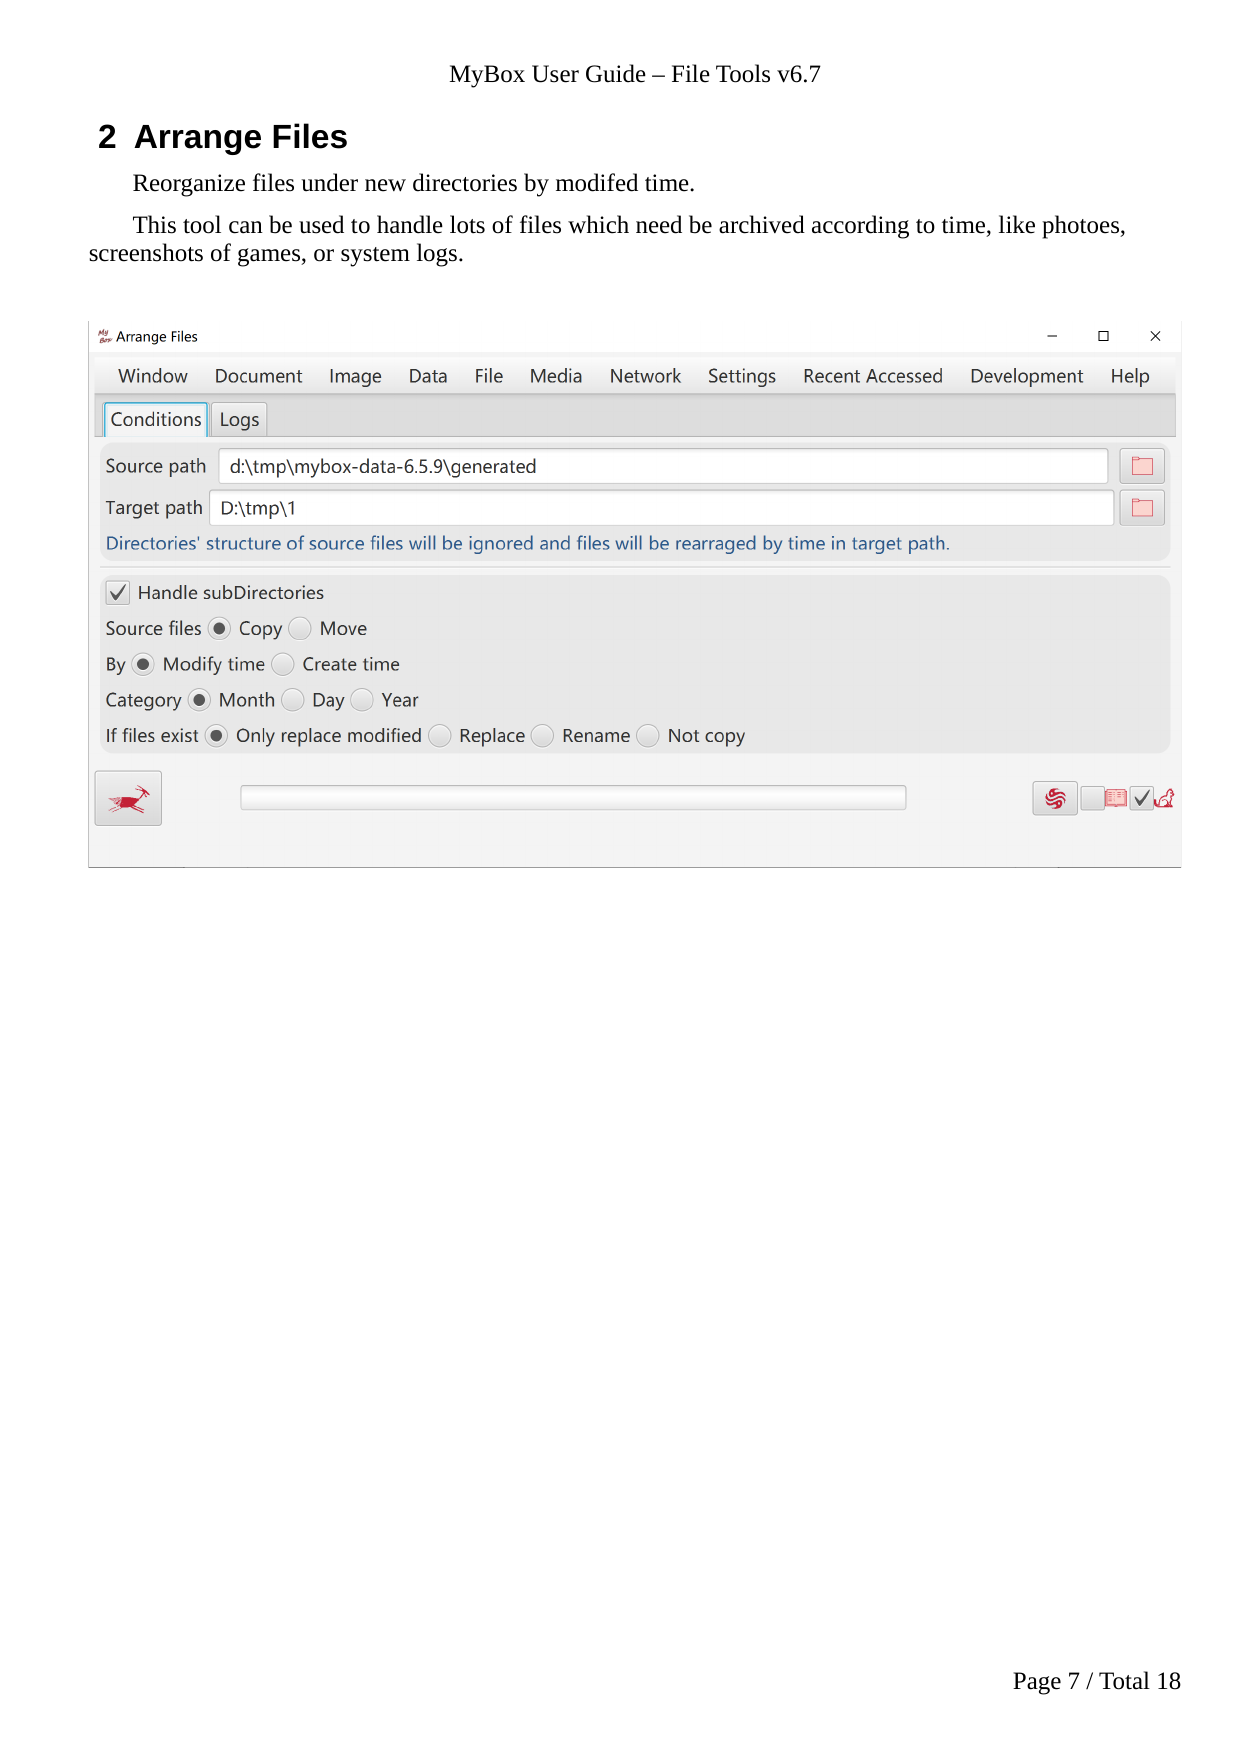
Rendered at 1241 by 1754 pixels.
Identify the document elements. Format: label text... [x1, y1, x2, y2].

picture [88, 321, 1182, 868]
subtitle Arrange Files [88, 117, 1181, 156]
text Reorganize files under new directories by modifed time. [88, 168, 1181, 197]
text This tool can be used to handle lots of files which need be archived according to time, like photoes, screenshots of games, or system logs. [88, 210, 1181, 267]
